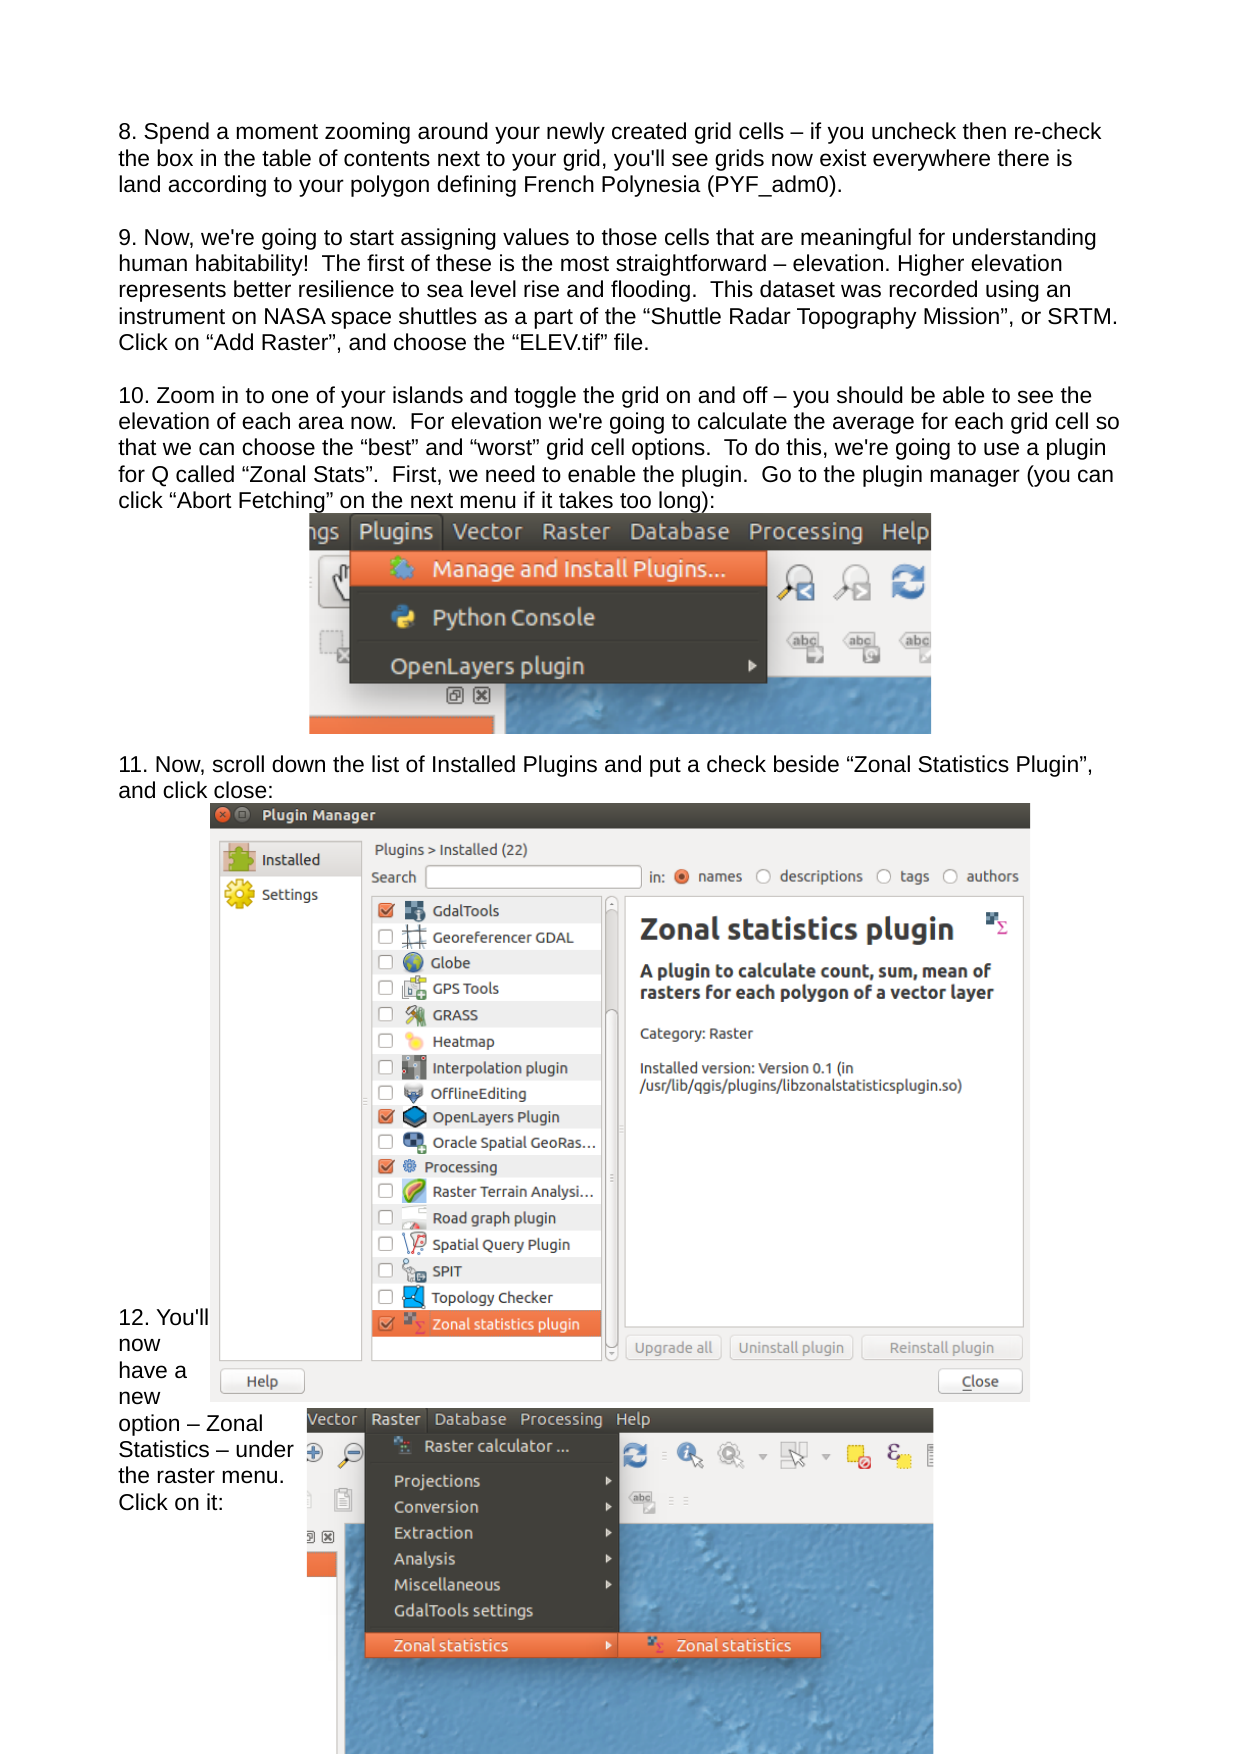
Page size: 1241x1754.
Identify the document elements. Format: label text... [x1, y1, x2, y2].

picture [210, 803, 1030, 1402]
text 11. Now, scroll down the list of Installed Plugins and put a check beside “Zonal Statistics Plugin”, and click close: [118, 751, 1122, 803]
text 8. Spend a moment zooming around your newly created grid cells – if you uncheck then re-check the box in the table of contents next to your grid, you'll see grids now exist everywhere there is land according to your polygon defining French Polynesia (PYF_adm0). [118, 118, 1122, 197]
text 10. Zoom in to one of your islands and toggle the grid on and off – you should be able to see the elevation of each area now. For elevation we're going to calculate the average for each grid cell so that we can choose the “best” and “worst” grid cell options. To do this, we're going to use a plugin for Q called “Zonal Stats”. First, we need to enable the plugin. Go to the plugin manager (you can click “Abort Fetching” on the next menu if it takes too long): [118, 382, 1122, 513]
text 9. Now, we're going to start assigning values to those cells that are meaningful for understanding human habitability! The first of these is the most straightforward – elevation. Higher elevation represents better resilience to sea level rise and flooding. This dataset was recorded using an instrument on NASA space shuttles as a part of the “Shuttle Radar Topography Mission”, or SRTM. Click on “Add Raster”, and choose the “ELEV.tif” file. [118, 223, 1122, 355]
picture [309, 513, 932, 734]
picture [306, 1408, 934, 1754]
text 12. You'll now have a new option – Zonal Statistics – under the raster menu. Click on it: [118, 1304, 1122, 1515]
